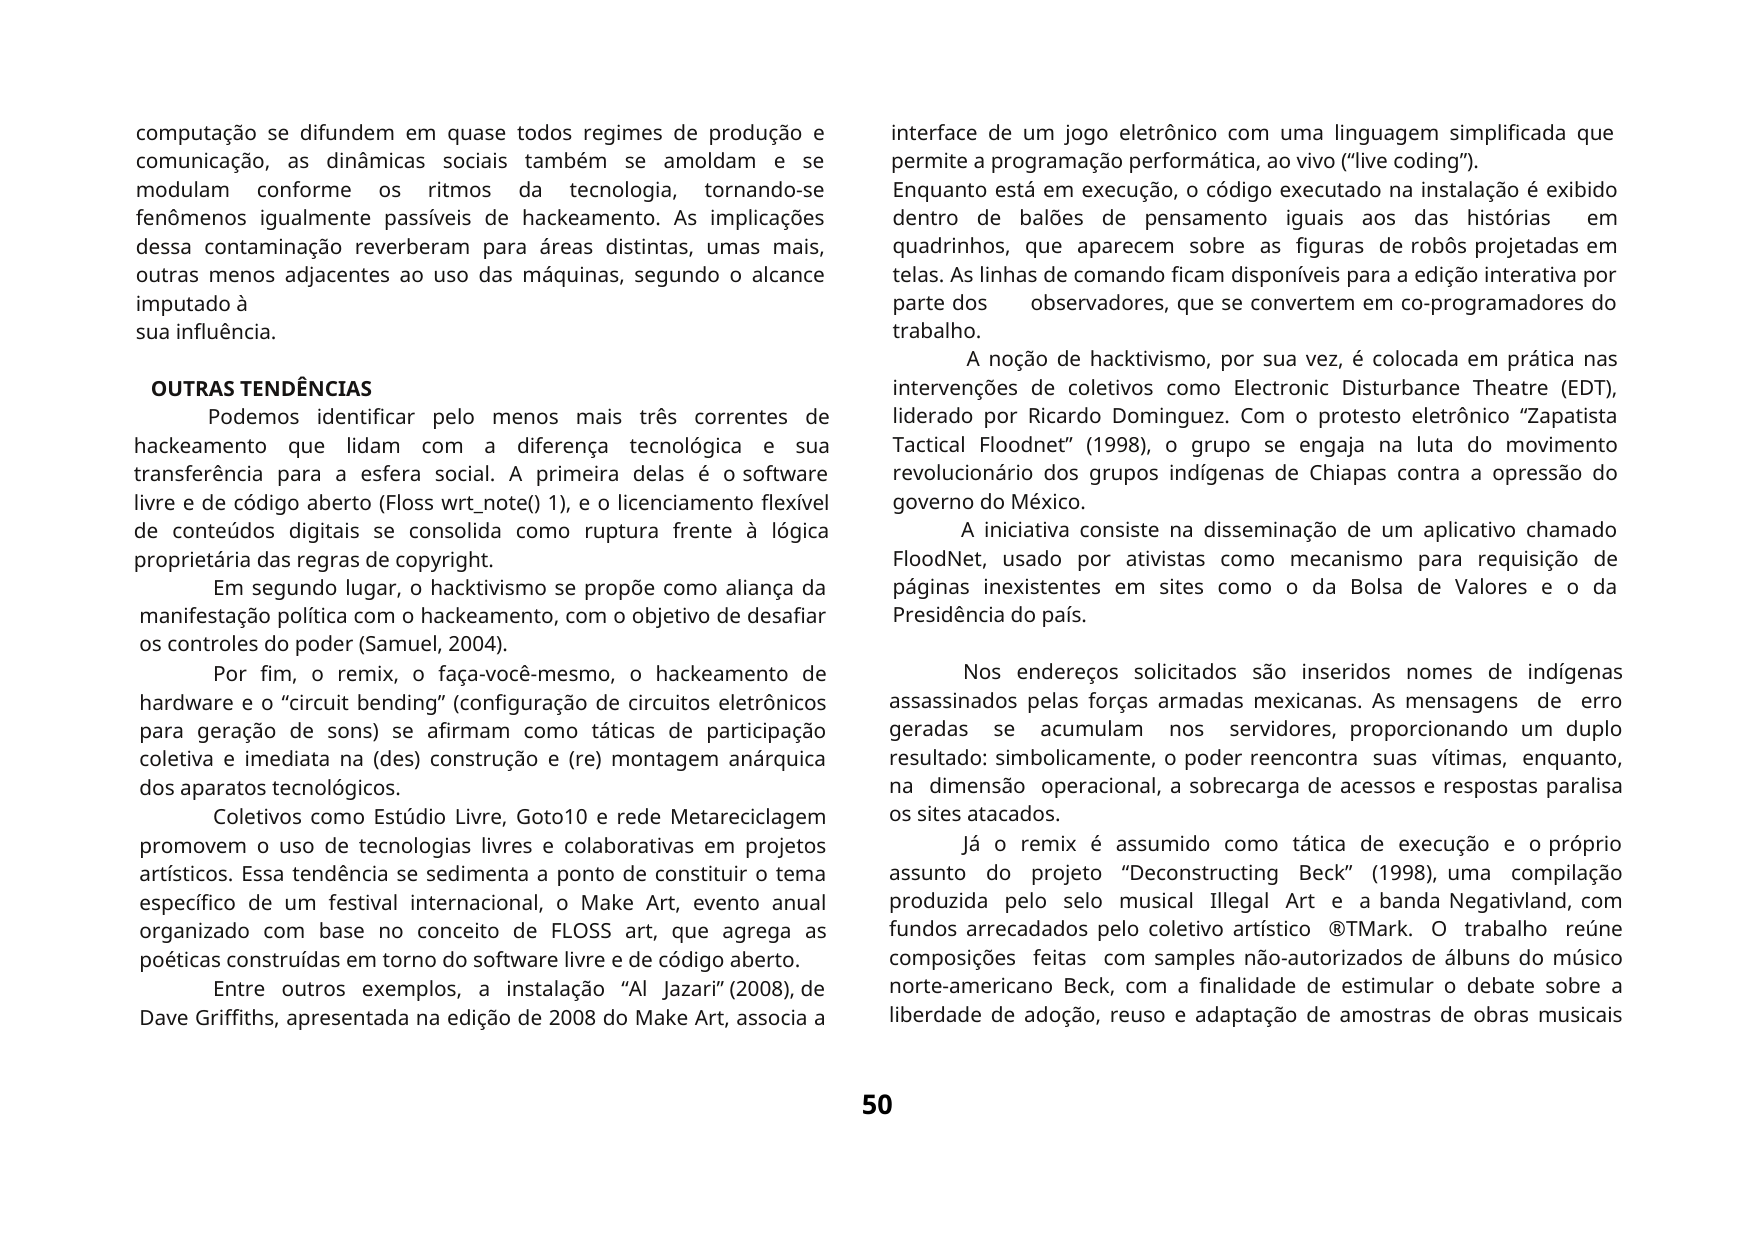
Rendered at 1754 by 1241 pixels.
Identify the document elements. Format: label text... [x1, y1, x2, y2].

text Nos endereços solicitados são inseridos nomes de indígenas assassinados pelas forças armadas mexicanas. As mensagens de erro geradas se acumulam nos servidores, proporcionando um duplo resultado: simbolicamente, o poder reencontra suas vítimas, enquanto, na dimensão operacional, a sobrecarga de acessos e respostas paralisa os sites atacados. [889, 657, 1624, 828]
text Já o remix é assumido como tática de execução e o próprio assunto do projeto “Deconstructing Beck” (1998), uma compilação produzida pelo selo musical Illegal Art e a banda Negativland, com fundos arrecadados pelo coletivo artístico ®TMark. O trabalho reúne composições feitas com samples não-autorizados de álbuns do músico norte-americano Beck, com a finalidade de estimular o debate sobre a liberdade de adoção, reuso e adaptação de amostras de obras musicais [889, 829, 1624, 1028]
text Entre outros exemplos, a instalação “Al Jazari” (2008), de Dave Griffiths, apresentada na edição de 2008 do Make Art, associa a [139, 974, 827, 1031]
text Coletivos como Estúdio Livre, Goto10 e rede Metareciclagem promovem o uso de tecnologias livres e colaborativas em projetos artísticos. Essa tendência se sedimenta a ponto de constituir o tema específico de um festival internacional, o Make Art, evento anual organizado com base no conceito de FLOSS art, que agrega as poéticas construídas em torno do software livre e de código aberto. [139, 802, 827, 973]
text Enquanto está em execução, o código executado na instalação é exibido dentro de balões de pensamento iguais aos das histórias em quadrinhos, que aparecem sobre as figuras de robôs projetadas em telas. As linhas de comando ficam disponíveis para a edição interativa por parte dos observadores, que se convertem em co-programadores do trabalho. [892, 175, 1619, 344]
text A noção de hacktivismo, por sua vez, é colocada em prática nas intervenções de coletivos como Electronic Disturbance Theatre (EDT), liderado por Ricardo Dominguez. Com o protesto eletrônico “Zapatista Tactical Floodnet” (1998), o grupo se engaja na luta do movimento revolucionário dos grupos indígenas de Chiapas contra a opressão do governo do México. [892, 344, 1619, 515]
text OUTRAS TENDÊNCIAS [113, 374, 861, 402]
text computação se difundem em quase todos regimes de produção e comunicação, as dinâmicas sociais também se amoldam e se modulam conforme os ritmos da tecnologia, tornando-se fenômenos igualmente passíveis de hackeamento. As implicações dessa contaminação reverberam para áreas distintas, umas mais, outras menos adjacentes ao uso das máquinas, segundo o alcance imputado à [136, 118, 825, 317]
text Por fim, o remix, o faça-você-mesmo, o hackeamento de hardware e o “circuit bending” (configuração de circuitos eletrônicos para geração de sons) se afirmam como táticas de participação coletiva e imediata na (des) construção e (re) montagem anárquica dos aparatos tecnológicos. [139, 659, 827, 801]
text Em segundo lugar, o hacktivismo se propõe como aliança da manifestação política com o hackeamento, com o objetivo de desafiar os controles do poder (Samuel, 2004). [139, 573, 827, 658]
text Podemos identificar pelo menos mais três correntes de hackeamento que lidam com a diferença tecnológica e sua transferência para a esfera social. A primeira delas é o software livre e de código aberto (Floss wrt_note() 1), e o licenciamento flexível de conteúdos digitais se consolida como ruptura frente à lógica proprietária das regras de copyright. [134, 402, 831, 573]
text sua influência. [136, 317, 825, 346]
text interface de um jogo eletrônico com uma linguagem simplificada que permite a programação performática, ao vivo (“live coding”). [891, 118, 1615, 175]
text A iniciativa consiste na disseminação de um aplicativo chamado FloodNet, usado por ativistas como mecanismo para requisição de páginas inexistentes em sites como o da Bolsa de Valores e o da Presidência do país. [892, 515, 1619, 629]
